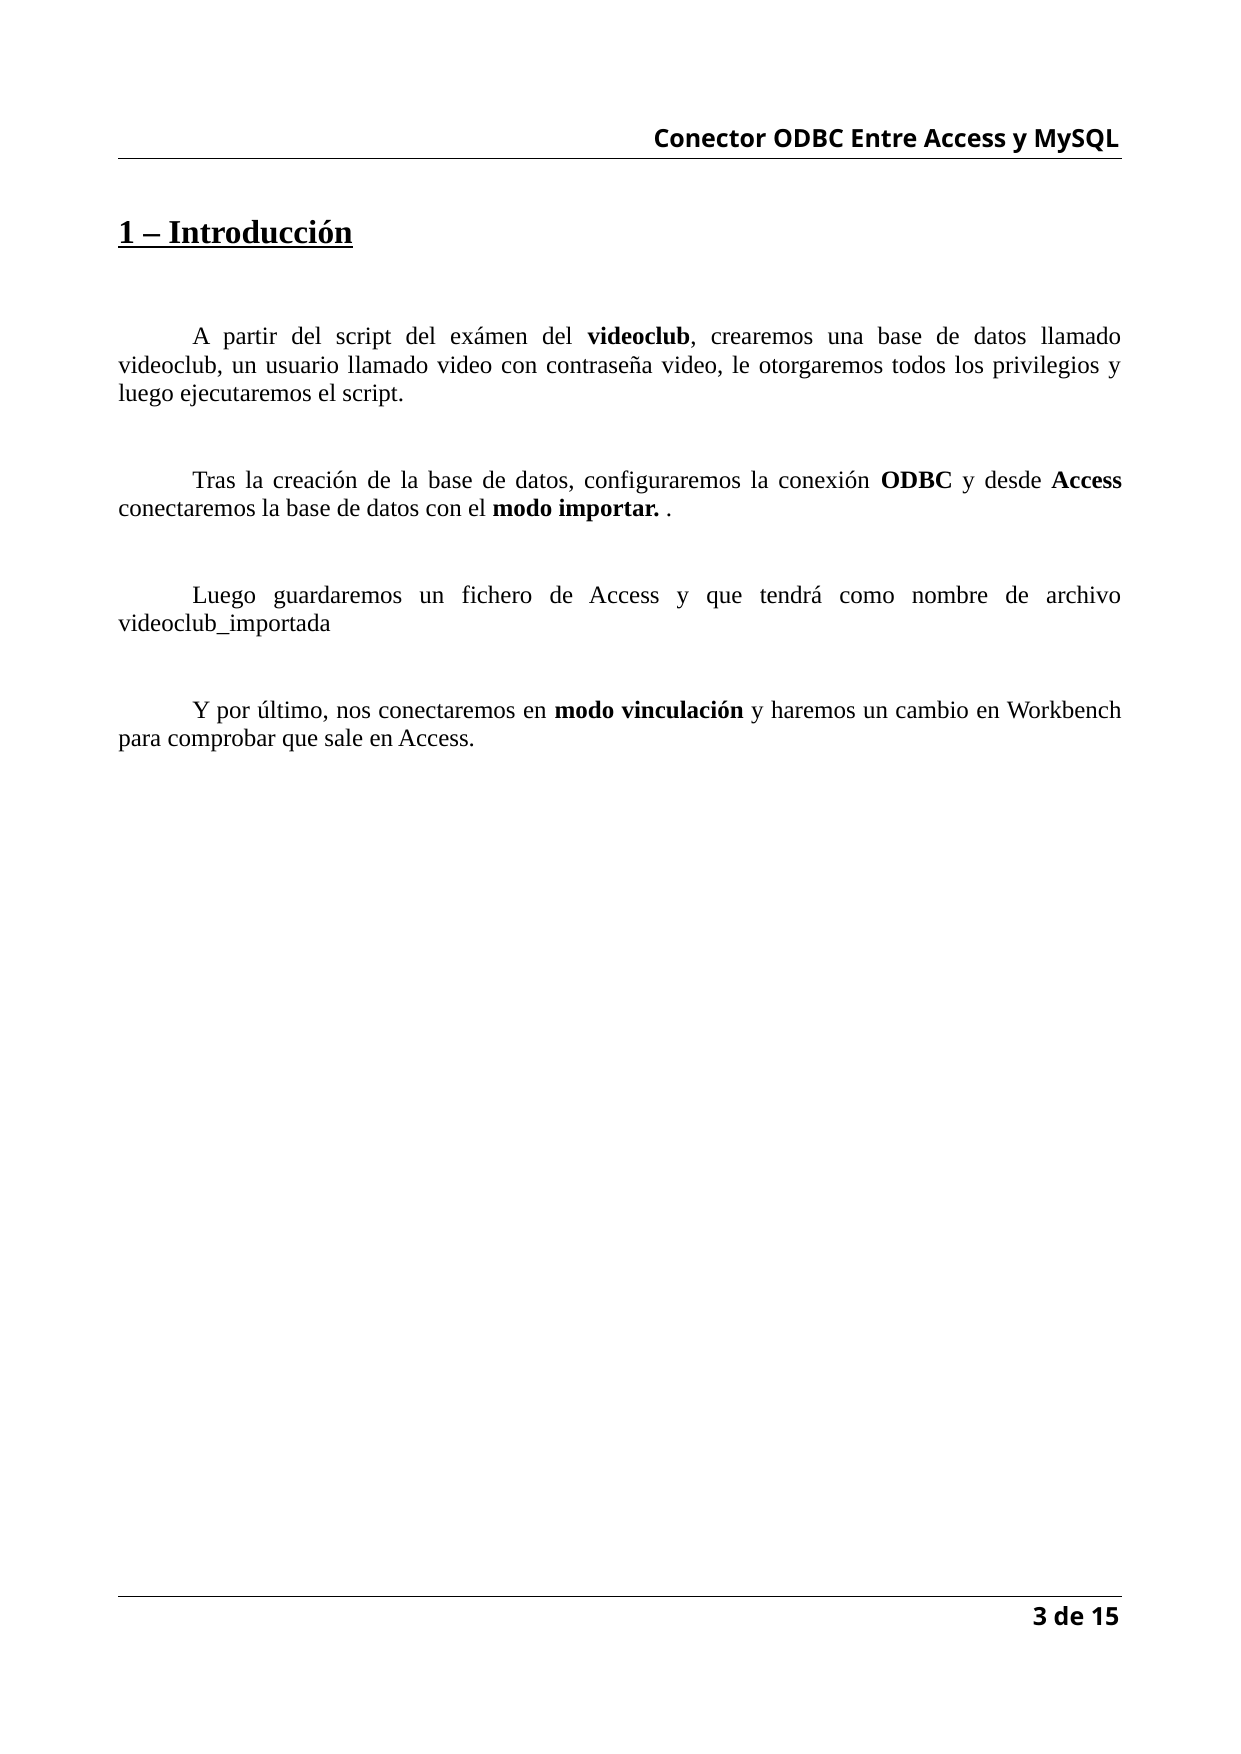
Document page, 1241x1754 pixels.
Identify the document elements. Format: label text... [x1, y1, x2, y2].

subtitle 1 – Introducción [118, 213, 1122, 251]
text Luego guardaremos un fichero de Access y que tendrá como nombre de archivo videoclub_importada [118, 580, 1122, 637]
text A partir del script del exámen del videoclub, crearemos una base de datos llamado videoclub, un usuario llamado video con contraseña video, le otorgaremos todos los privilegios y luego ejecutaremos el script. [118, 321, 1122, 407]
text Y por último, nos conectaremos en modo vinculación y haremos un cambio en Workbench para comprobar que sale en Access. [118, 695, 1122, 752]
text Tras la creación de la base de datos, configuraremos la conexión ODBC y desde Access conectaremos la base de datos con el modo importar. . [118, 465, 1122, 522]
